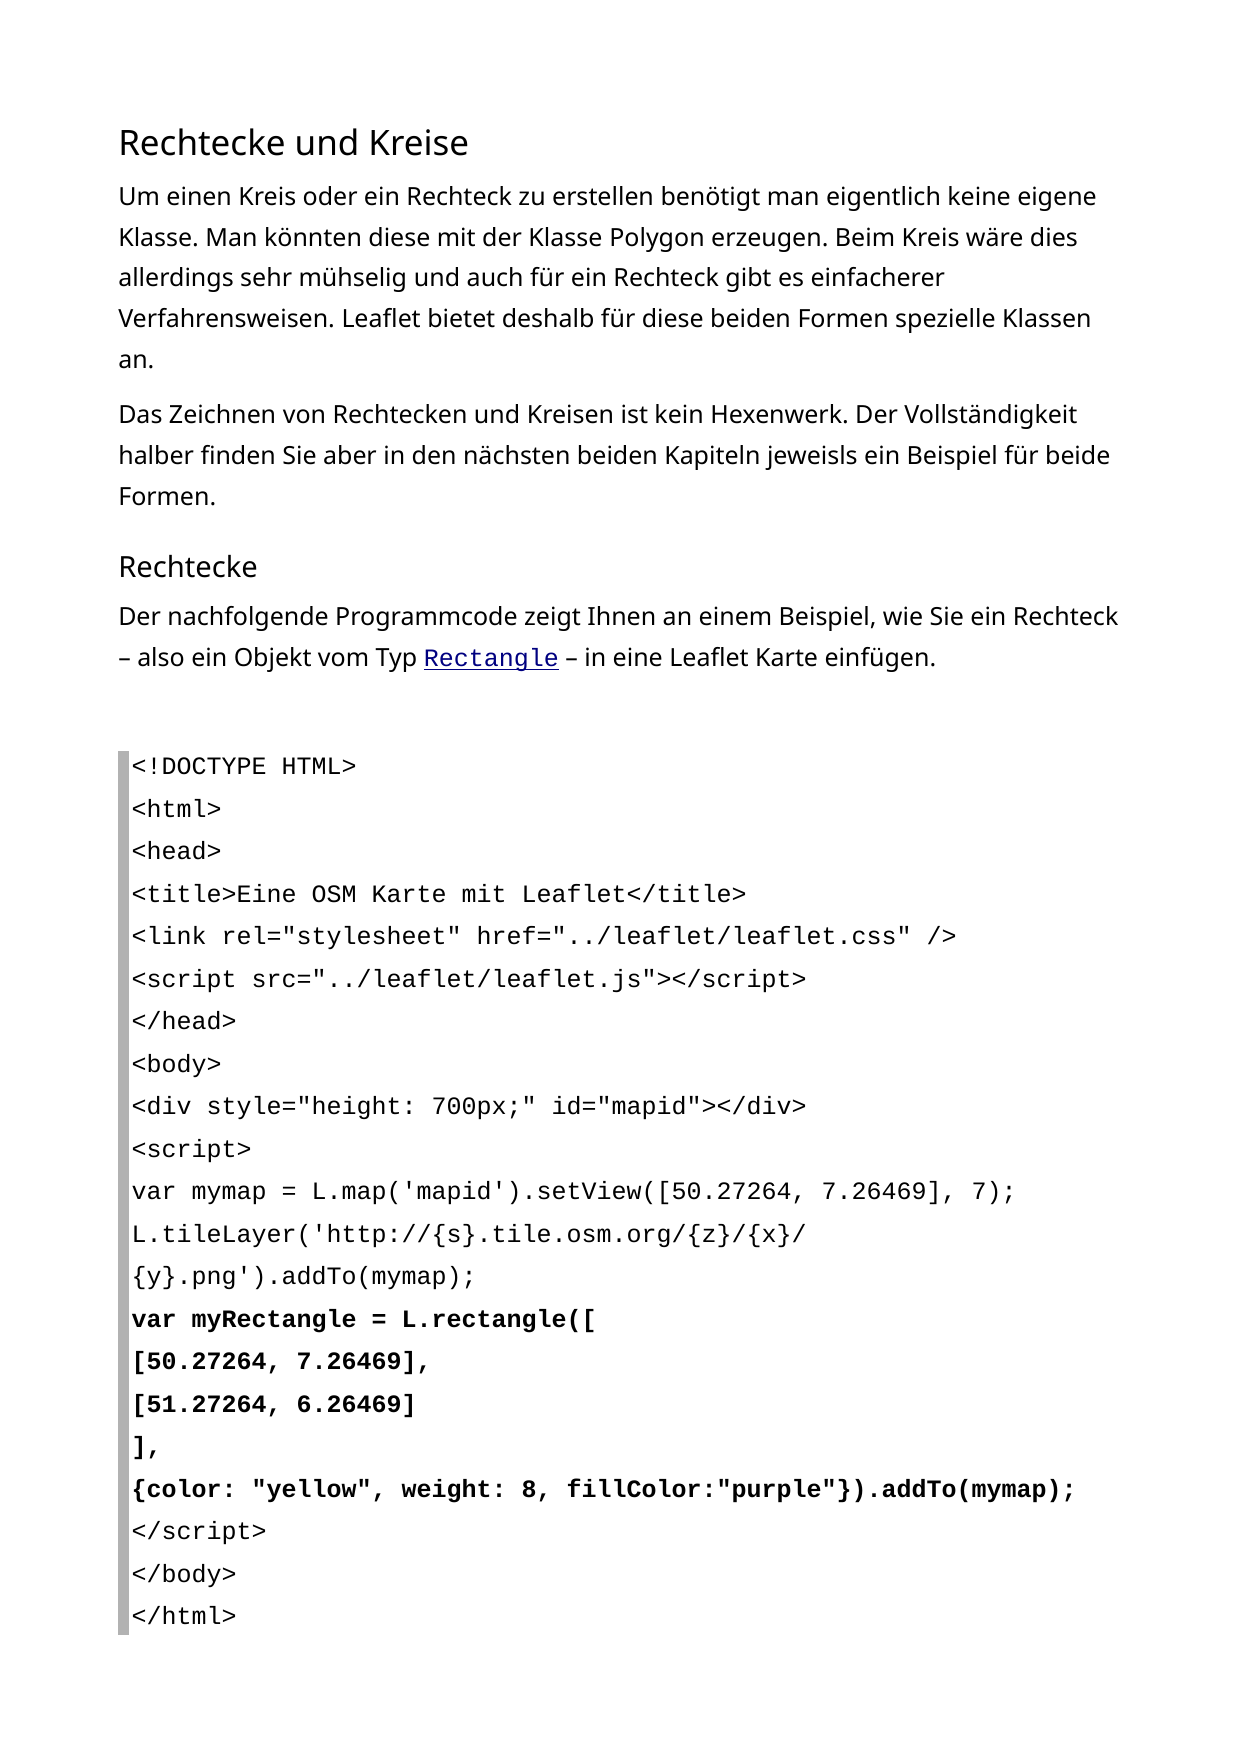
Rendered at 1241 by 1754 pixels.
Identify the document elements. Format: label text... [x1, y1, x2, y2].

subtitle Rechtecke und Kreise [118, 118, 1122, 166]
text <!DOCTYPE HTML> [129, 751, 1122, 782]
text <body> [129, 1048, 1122, 1079]
text </html> [129, 1601, 1122, 1635]
text <html> [129, 793, 1122, 824]
text <script src="../leaflet/leaflet.js"></script> [129, 963, 1122, 994]
text <link rel="stylesheet" href="../leaflet/leaflet.css" /> [129, 921, 1122, 952]
text <title>Eine OSM Karte mit Leaflet</title> [129, 878, 1122, 909]
text [50.27264, 7.26469], [129, 1346, 1122, 1377]
text Um einen Kreis oder ein Rechteck zu erstellen benötigt man eigentlich keine eigene Klasse. Man könnten diese mit der Klasse Polygon erzeugen. Beim Kreis wäre dies allerdings sehr mühselig und auch für ein Rechteck gibt es einfacherer Verfahrensweisen. Leaflet bietet deshalb für diese beiden Formen spezielle Klassen an. [118, 178, 1122, 376]
text var myRectangle = L.rectangle([ [129, 1303, 1122, 1334]
text ], [129, 1431, 1122, 1462]
text </body> [129, 1558, 1122, 1589]
text L.tileLayer('http://{s}.tile.osm.org/{z}/{x}/{y}.png').addTo(mymap); [129, 1218, 1122, 1292]
text <div style="height: 700px;" id="mapid"></div> [129, 1091, 1122, 1122]
text <head> [129, 836, 1122, 867]
text </head> [129, 1006, 1122, 1037]
text [51.27264, 6.26469] [129, 1388, 1122, 1419]
text Der nachfolgende Programmcode zeigt Ihnen an einem Beispiel, wie Sie ein Rechteck – also ein Objekt vom Typ Rectangle – in eine Leaflet Karte einfügen. [118, 599, 1122, 674]
text {color: "yellow", weight: 8, fillColor:"purple"}).addTo(mymap); [129, 1473, 1122, 1504]
subtitle Rechtecke [118, 547, 1122, 586]
text Das Zeichnen von Rechtecken und Kreisen ist kein Hexenwerk. Der Vollständigkeit halber finden Sie aber in den nächsten beiden Kapiteln jeweisls ein Beispiel für beide Formen. [118, 397, 1122, 513]
text <script> [129, 1133, 1122, 1164]
text var mymap = L.map('mapid').setView([50.27264, 7.26469], 7); [129, 1176, 1122, 1207]
text </script> [129, 1516, 1122, 1547]
